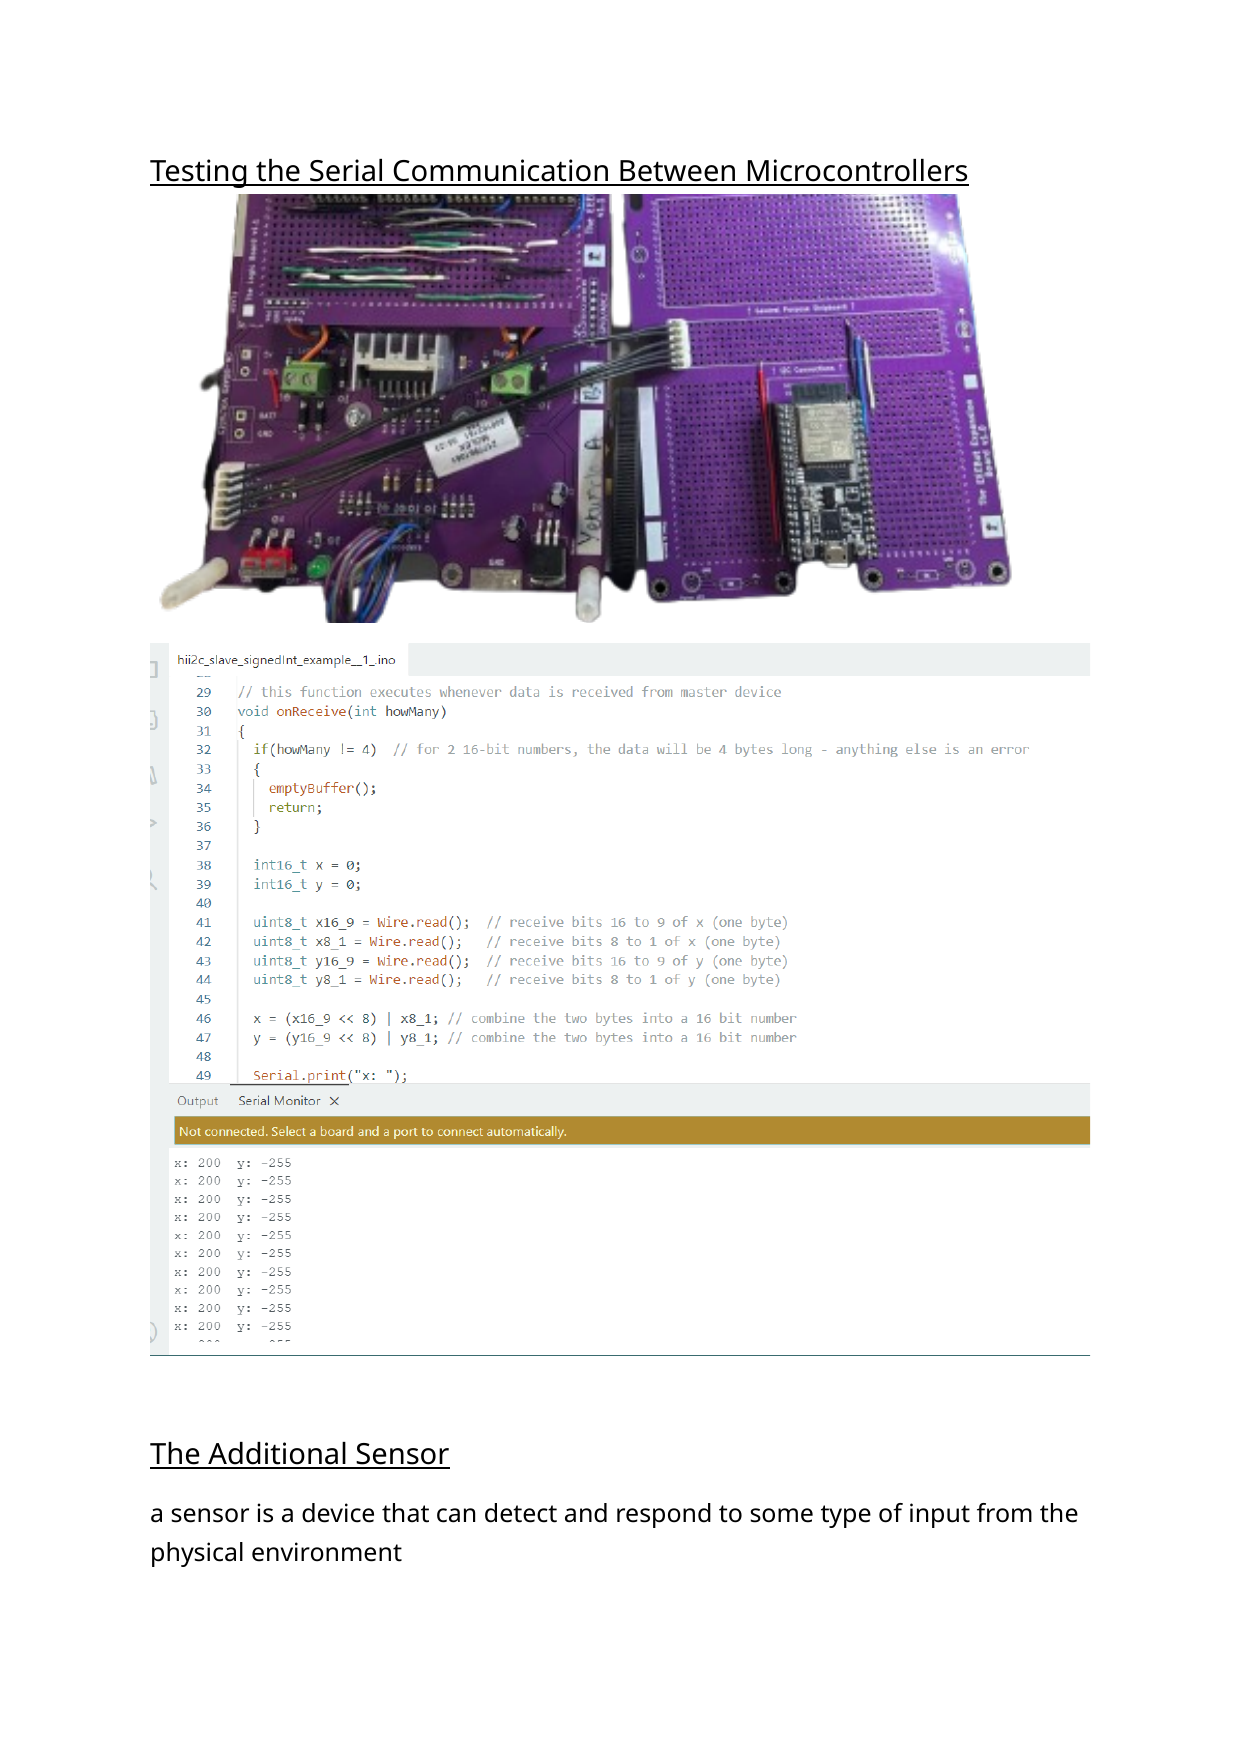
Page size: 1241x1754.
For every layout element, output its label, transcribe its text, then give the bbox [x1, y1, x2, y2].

text The Additional Sensor [150, 1433, 1090, 1473]
text Testing the Serial Communication Between Microcontrollers [150, 150, 1090, 622]
text a sensor is a device that can detect and respond to some type of input from the physical environment [150, 1496, 1090, 1569]
